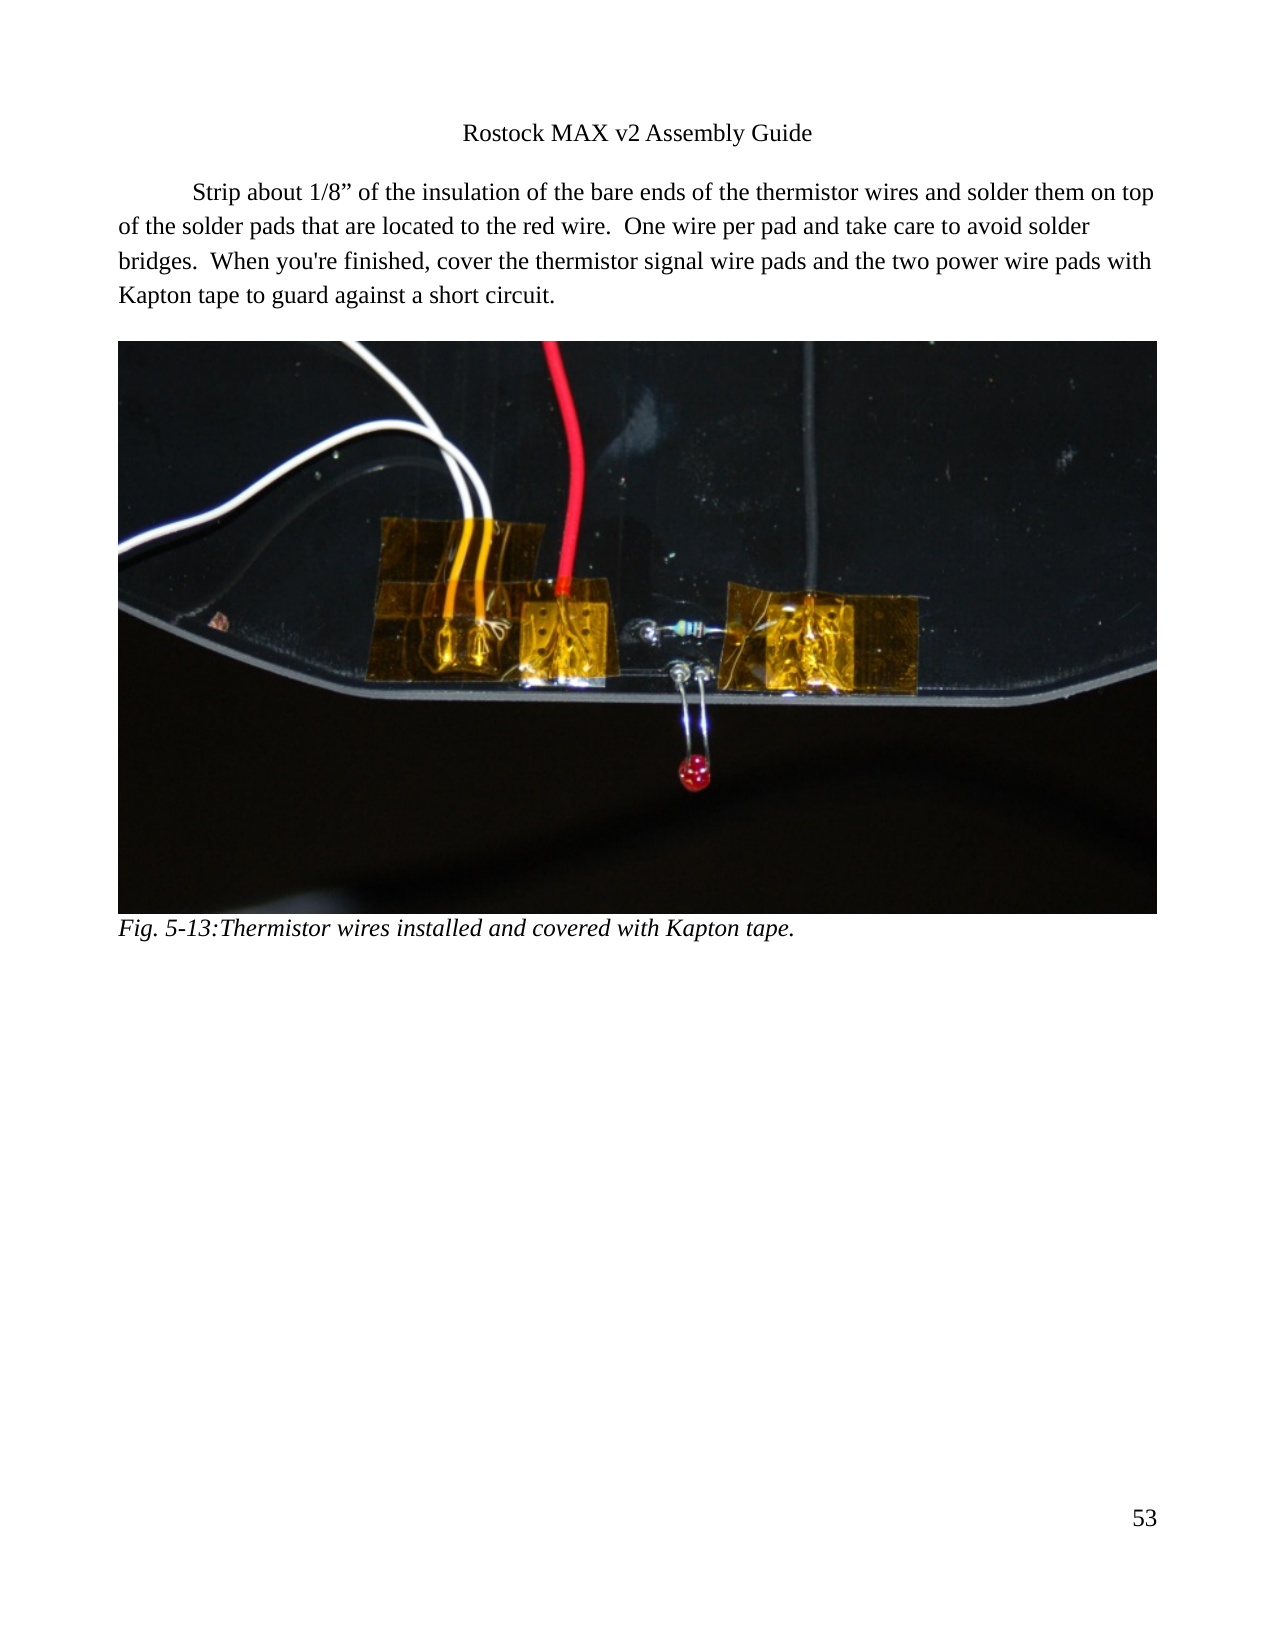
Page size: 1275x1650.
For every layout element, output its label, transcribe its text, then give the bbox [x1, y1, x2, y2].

text Strip about 1/8” of the insulation of the bare ends of the thermistor wires and solder them on top of the solder pads that are located to the red wire. One wire per pad and take care to avoid solder bridges. When you're finished, cover the thermistor signal wire pads and the two power wire pads with Kapton tape to guard against a short circuit. [118, 177, 1157, 309]
text Fig. 5-13:Thermistor wires installed and covered with Kapton tape. [118, 914, 1157, 942]
picture [118, 341, 1157, 914]
